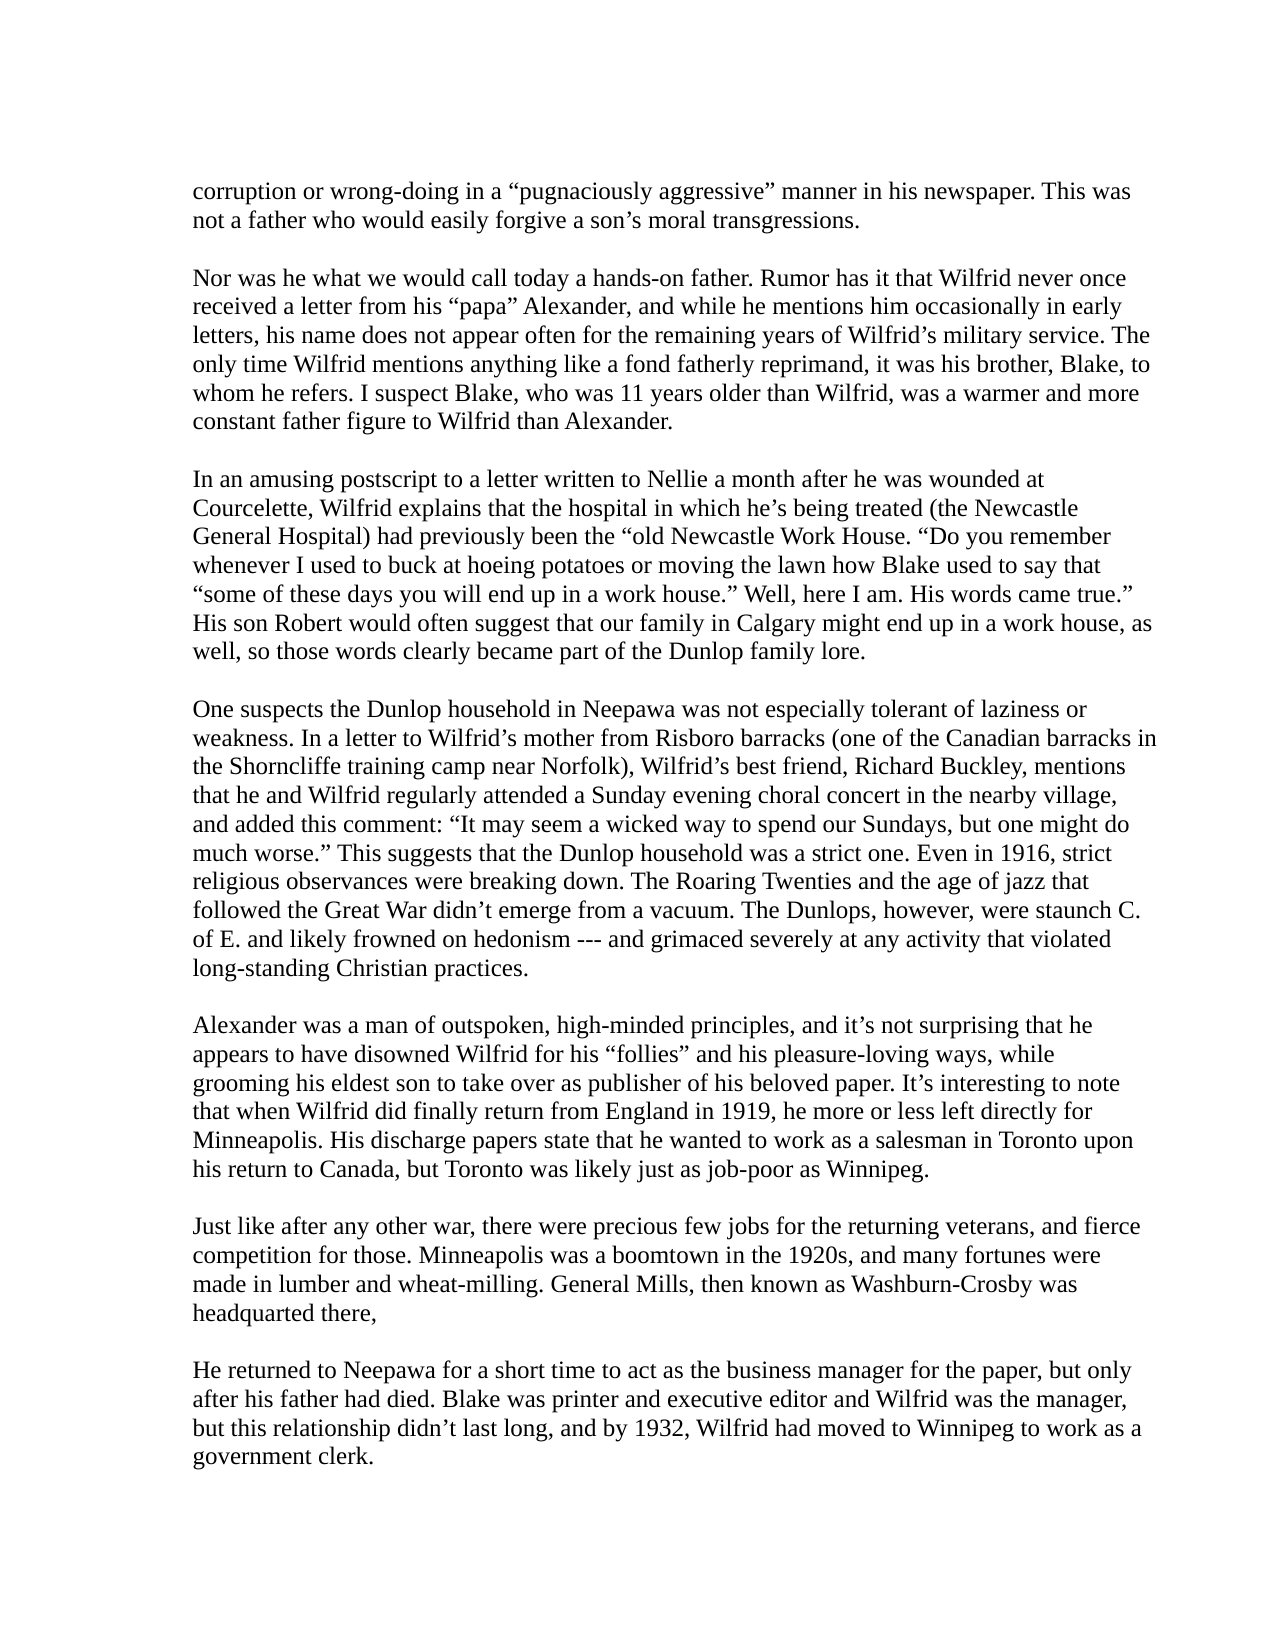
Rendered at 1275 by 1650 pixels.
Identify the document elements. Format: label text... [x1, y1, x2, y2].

text In an amusing postscript to a letter written to Nellie a month after he was wounded at Courcelette, Wilfrid explains that the hospital in which he’s being treated (the Newcastle General Hospital) had previously been the “old Newcastle Work House. “Do you remember whenever I used to buck at hoeing potatoes or moving the lawn how Blake used to say that “some of these days you will end up in a work house.” Well, here I am. His words came true.” His son Robert would often suggest that our family in Calgary might end up in a work house, as well, so those words clearly became part of the Dunlop family lore. [192, 464, 1158, 665]
text Alexander was a man of outspoken, high-minded principles, and it’s not surprising that he appears to have disowned Wilfrid for his “follies” and his pleasure-loving ways, while grooming his eldest son to take over as publisher of his beloved paper. It’s interesting to note that when Wilfrid did finally return from England in 1919, he more or less left directly for Minneapolis. His discharge papers state that he wanted to work as a salesman in Toronto upon his return to Canada, but Toronto was likely just as job-poor as Winnipeg. [192, 1010, 1158, 1183]
text Just like after any other war, there were precious few jobs for the returning veterans, and fierce competition for those. Minneapolis was a boomtown in the 1920s, and many fortunes were made in lumber and wheat-milling. General Mills, then known as Washburn-Crosby was headquarted there, [192, 1211, 1158, 1326]
text Nor was he what we would call today a hands-on father. Rumor has it that Wilfrid never once received a letter from his “papa” Alexander, and while he mentions him occasionally in early letters, his name does not appear often for the remaining years of Wilfrid’s military service. The only time Wilfrid mentions anything like a fond fatherly reprimand, it was his brother, Blake, to whom he refers. I suspect Blake, who was 11 years older than Wilfrid, was a warmer and more constant father figure to Wilfrid than Alexander. [192, 263, 1158, 435]
text He returned to Neepawa for a short time to act as the business manager for the paper, but only after his father had died. Blake was printer and executive editor and Wilfrid was the manager, but this relationship didn’t last long, and by 1932, Wilfrid had moved to Winnipeg to work as a government clerk. [192, 1355, 1158, 1470]
text corruption or wrong-doing in a “pugnaciously aggressive” manner in his newspaper. This was not a father who would easily forgive a son’s moral transgressions. [192, 176, 1158, 234]
text One suspects the Dunlop household in Neepawa was not especially tolerant of laziness or weakness. In a letter to Wilfrid’s mother from Risboro barracks (one of the Canadian barracks in the Shorncliffe training camp near Norfolk), Wilfrid’s best friend, Richard Buckley, mentions that he and Wilfrid regularly attended a Sunday evening choral concert in the nearby village, and added this comment: “It may seem a wicked way to spend our Sundays, but one might do much worse.” This suggests that the Dunlop household was a strict one. Even in 1916, strict religious observances were breaking down. The Roaring Twenties and the age of jazz that followed the Great War didn’t emerge from a vacuum. The Dunlops, however, were staunch C. of E. and likely frowned on hedonism --- and grimaced severely at any activity that violated long-standing Christian practices. [192, 694, 1158, 981]
